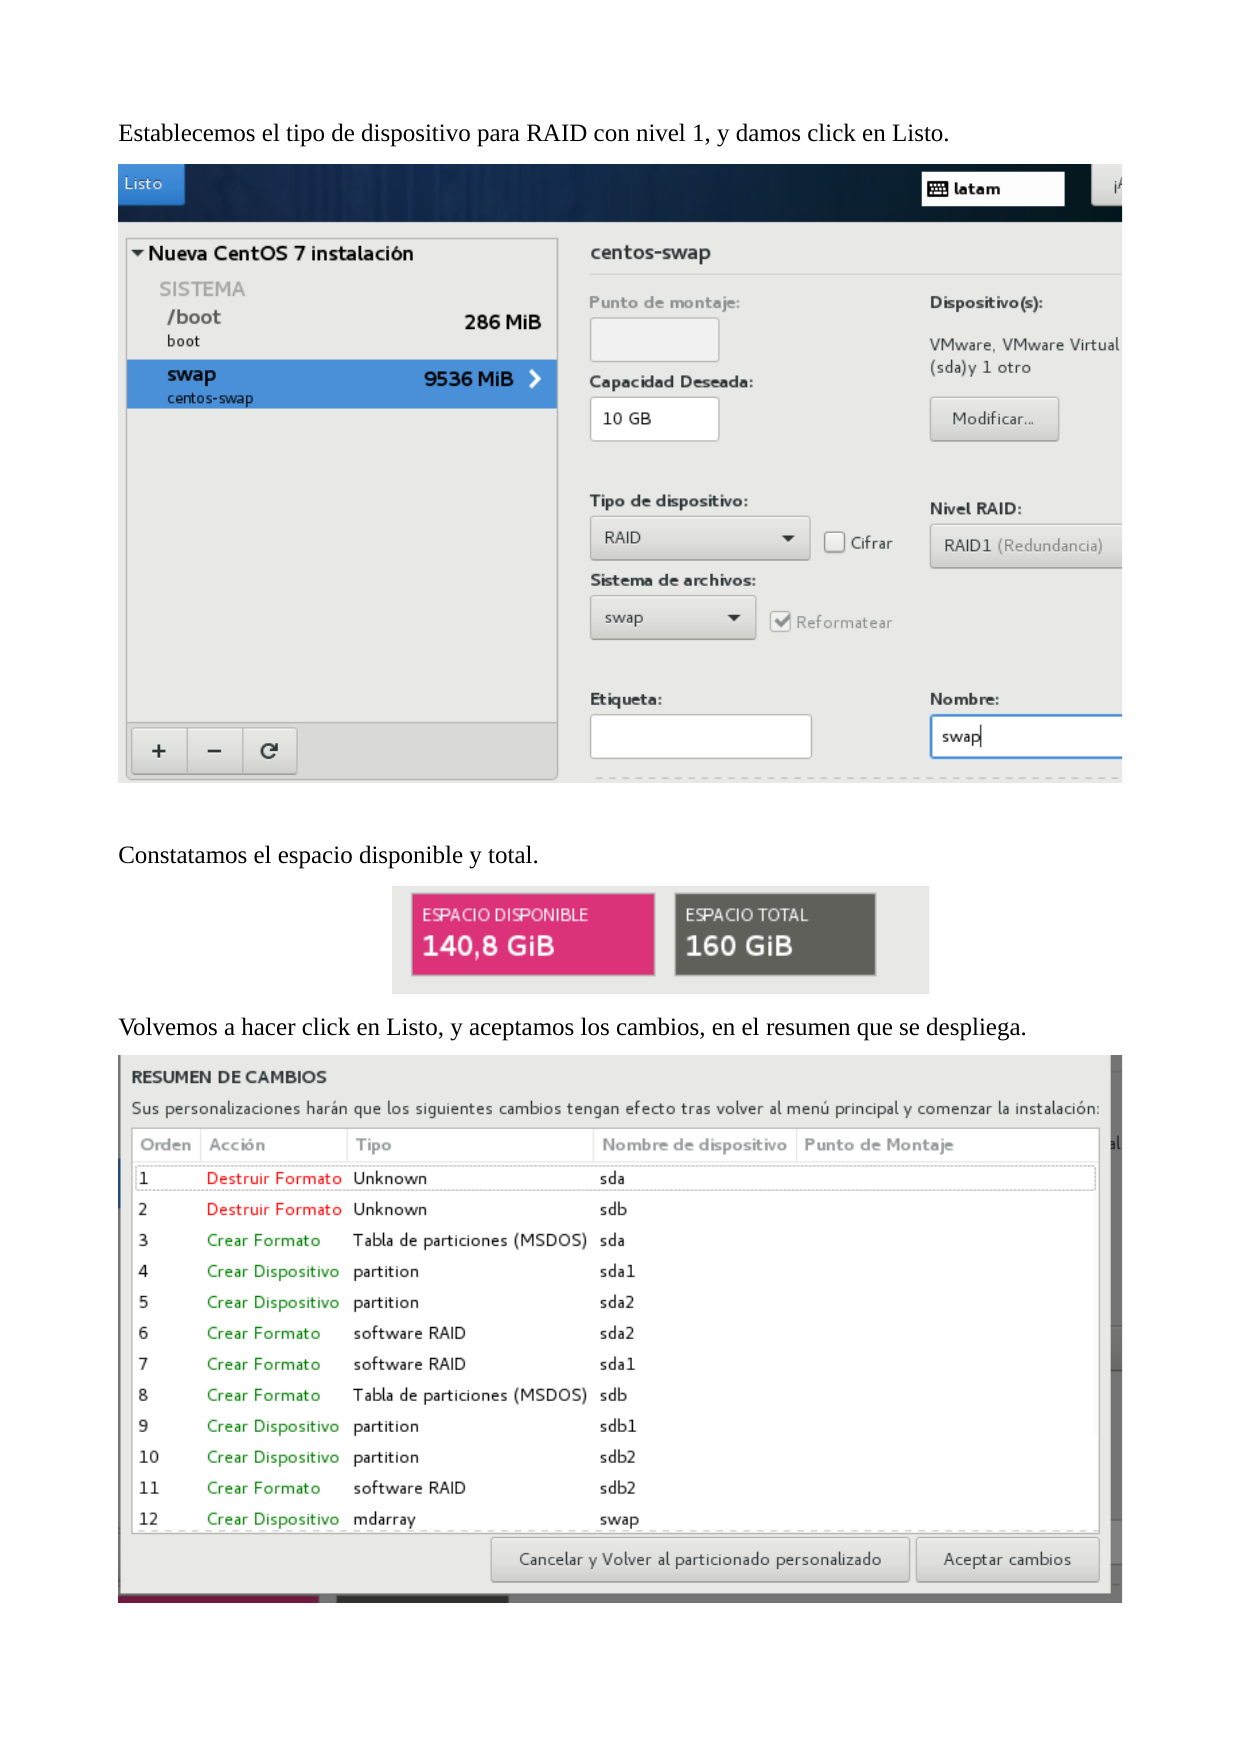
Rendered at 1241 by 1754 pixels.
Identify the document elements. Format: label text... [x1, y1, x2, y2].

picture [118, 1055, 1123, 1603]
text Establecemos el tipo de dispositivo para RAID con nivel 1, y damos click en Listo. [118, 118, 1122, 147]
picture [392, 886, 930, 994]
text Volvemos a hacer click en Listo, y aceptamos los cambios, en el resumen que se despliega. [118, 1012, 1122, 1041]
picture [118, 164, 1123, 783]
text Constatamos el espacio disponible y total. [118, 840, 1122, 869]
